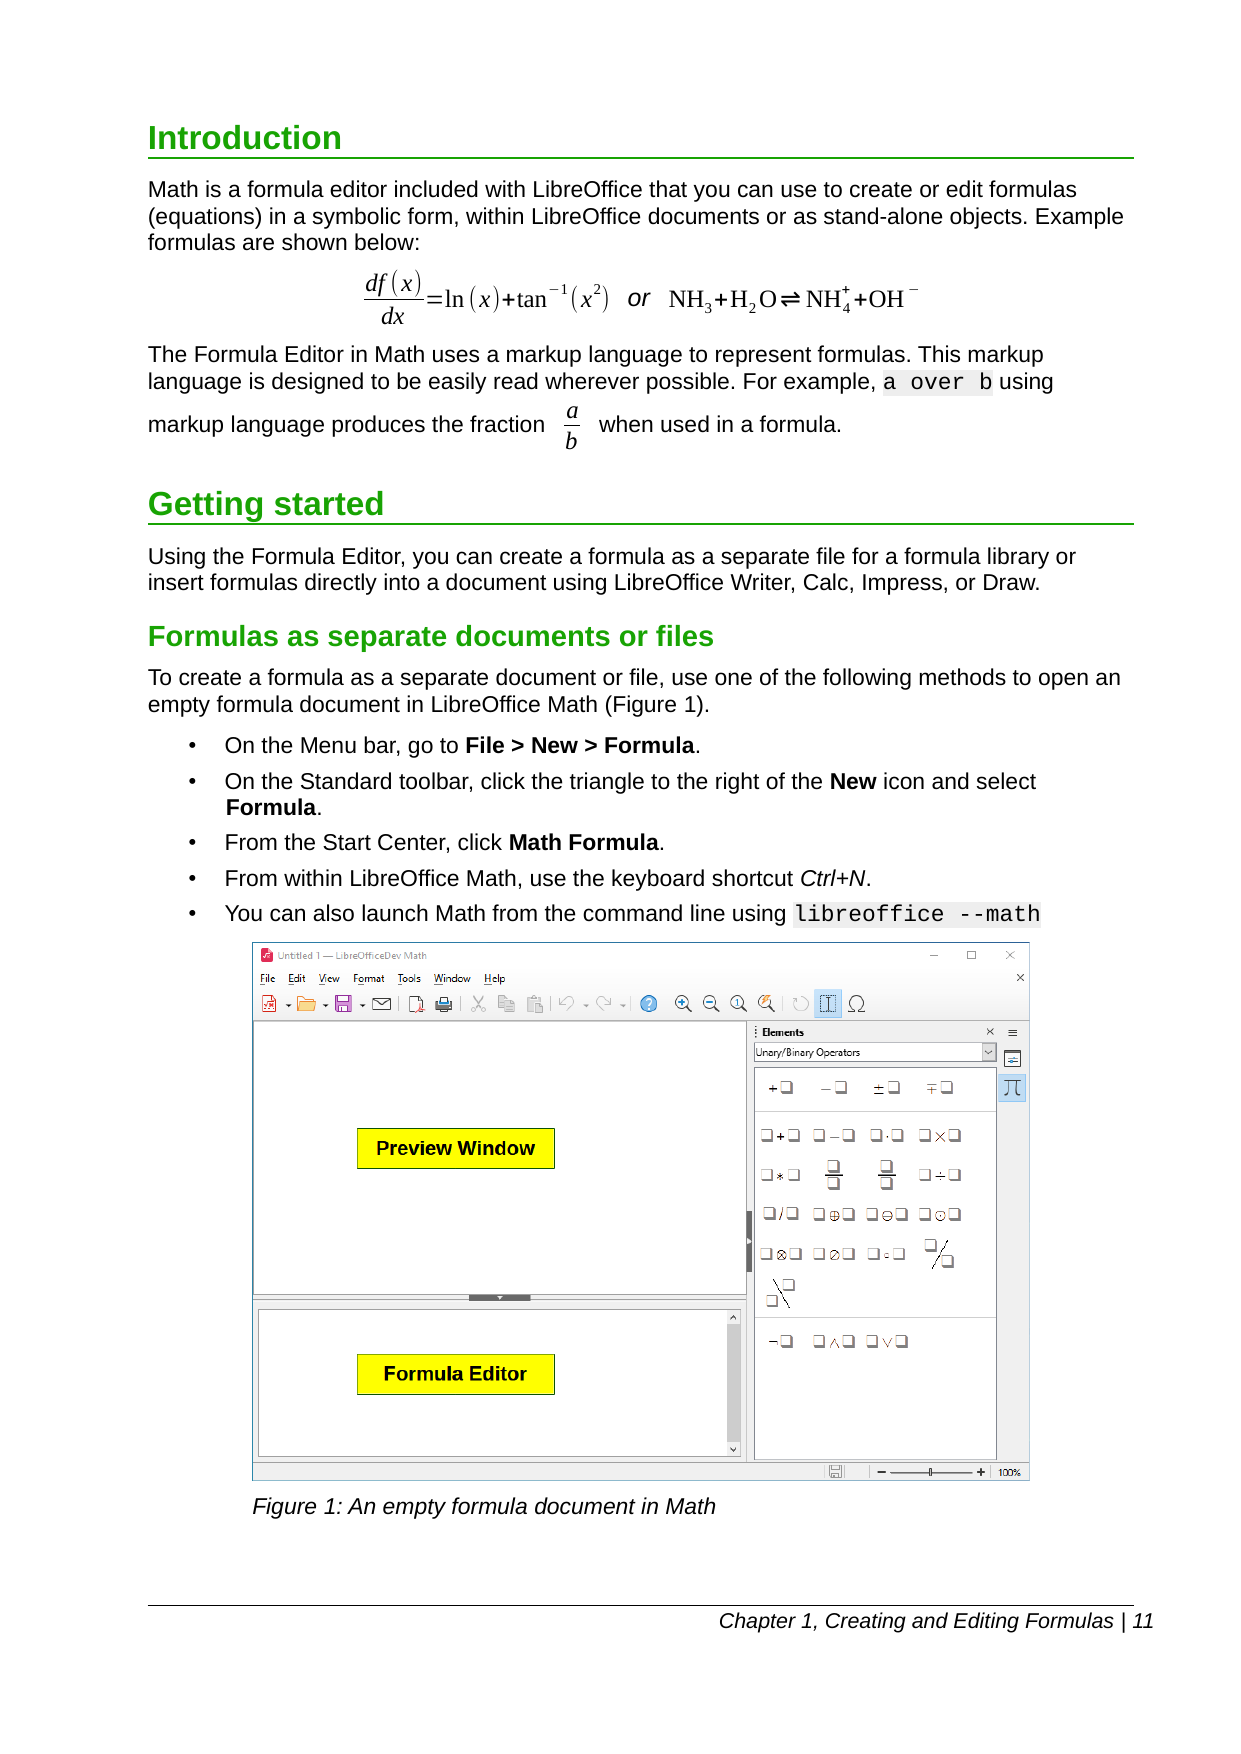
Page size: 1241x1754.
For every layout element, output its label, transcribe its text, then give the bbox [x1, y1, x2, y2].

text or [148, 268, 1134, 329]
text To create a formula as a separate document or file, use one of the following methods to open an empty formula document in LibreOffice Math (Figure 1). [148, 664, 1134, 717]
list On the Standard toolbar, click the triangle to the right of the New icon and select Formula. [185, 765, 1134, 820]
list From the Start Center, click Math Formula. [185, 826, 1134, 856]
subtitle Formulas as separate documents or files [148, 619, 1134, 653]
text Figure 1: An empty formula document in Math [252, 1493, 1029, 1519]
text Using the Formula Editor, you can create a formula as a separate file for a formula library or insert formulas directly into a document using LibreOffice Writer, Calc, Impress, or Draw. [148, 543, 1134, 595]
text Math is a formula editor included with LibreOffice that you can use to create or edit formulas (equations) in a symbolic form, within LibreOffice documents or as stand-alone objects. Example formulas are shown below: [148, 176, 1134, 255]
subtitle Introduction [148, 118, 1134, 157]
list From within LibreOffice Math, use the keyboard shortcut Ctrl+N. [185, 862, 1134, 891]
list On the Menu bar, go to File > New > Formula. [185, 729, 1134, 759]
text The Formula Editor in Math uses a markup language to represent formulas. This markup language is designed to be easily read wherever possible. For example, a over b using markup language produces the fractionwhen used in a formula. [148, 341, 1134, 455]
list You can also launch Math from the command line using libreoffice --math [185, 897, 1134, 931]
subtitle Getting started [148, 484, 1134, 523]
picture [252, 942, 1030, 1481]
